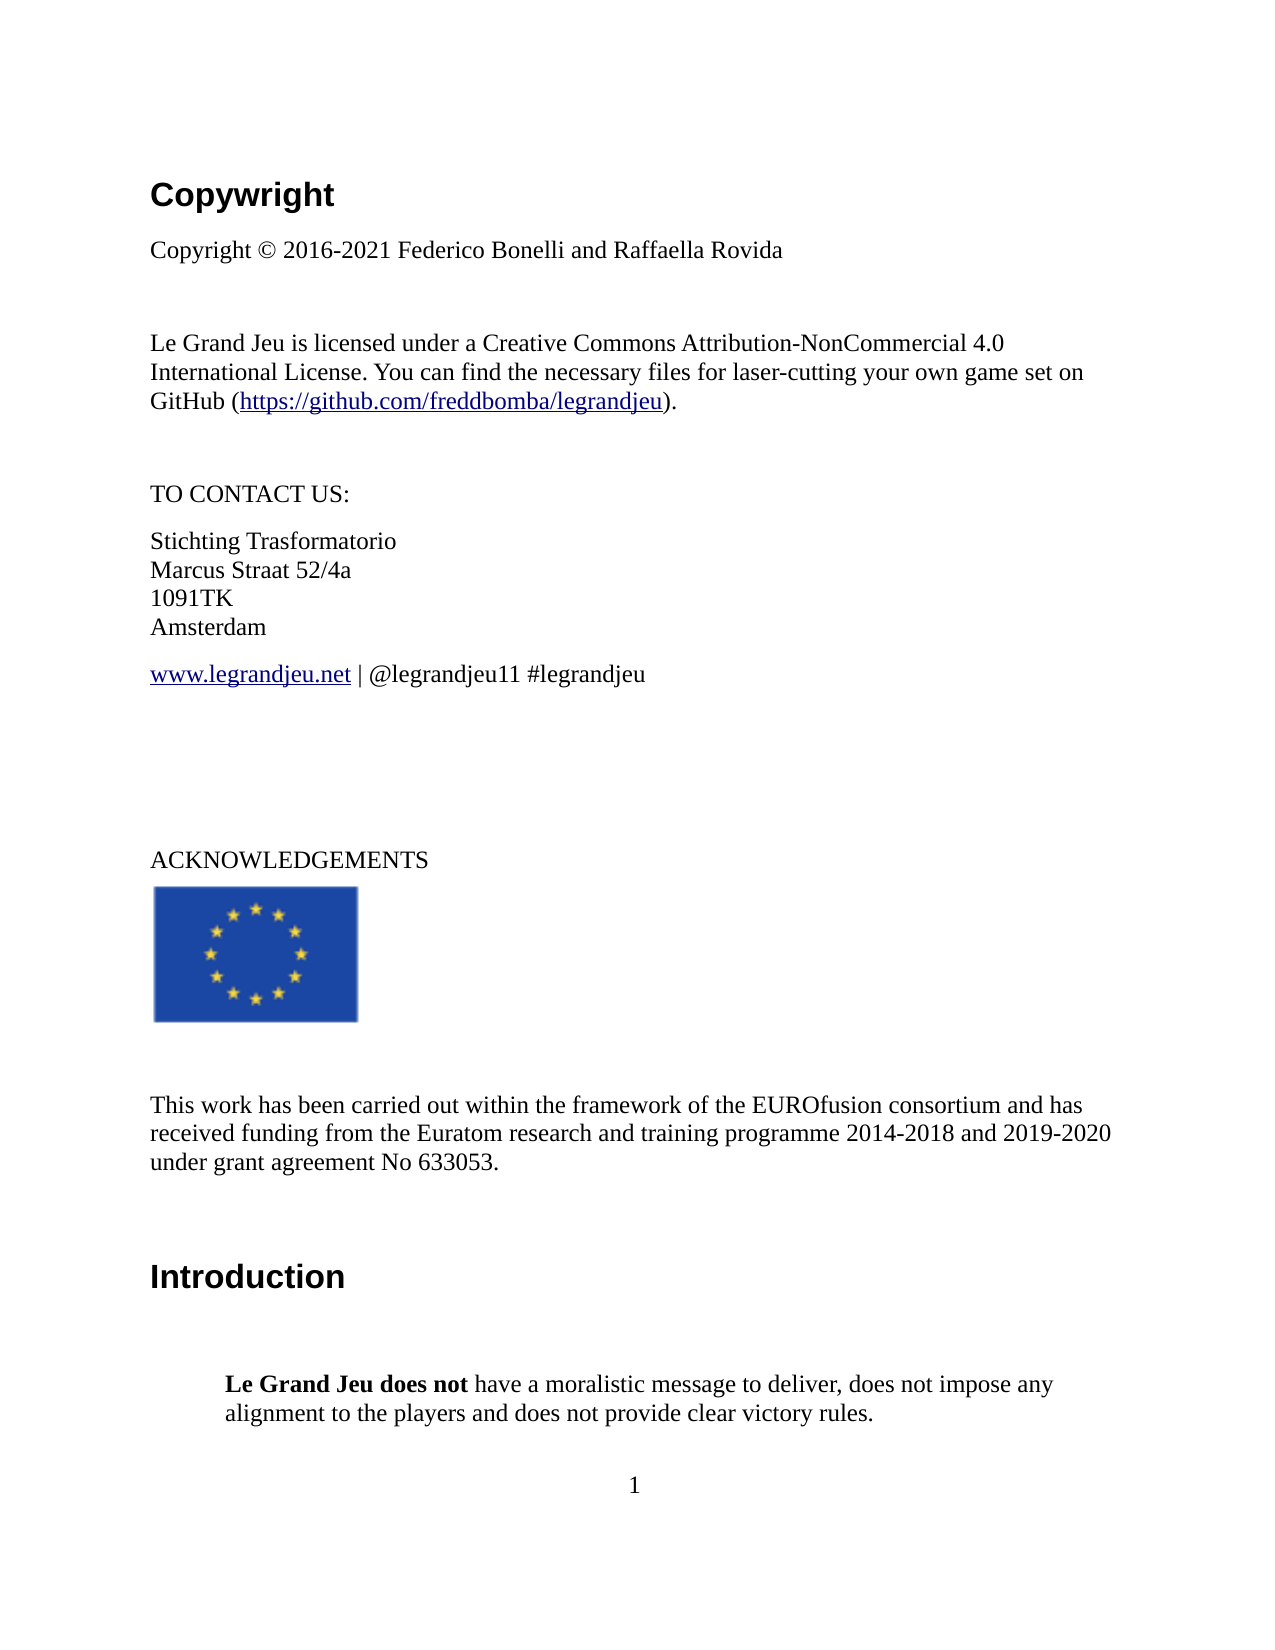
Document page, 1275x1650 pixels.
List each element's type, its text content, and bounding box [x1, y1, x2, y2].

text Copyright © 2016-2021 Federico Bonelli and Raffaella Rovida [150, 235, 1125, 264]
text TO CONTACT US: [150, 479, 1125, 508]
text This work has been carried out within the framework of the EUROfusion consortium and has received funding from the Euratom research and training programme 2014-2018 and 2019-2020 under grant agreement No 633053. [150, 1090, 1125, 1176]
subtitle Introduction [150, 1257, 1125, 1295]
text Le Grand Jeu is licensed under a Creative Commons Attribution-NonCommercial 4.0 International License. You can find the necessary files for laser-cutting your own game set on GitHub (https://github.com/freddbomba/legrandjeu). [150, 328, 1125, 415]
text www.legrandjeu.net | @legrandjeu11 #legrandjeu [150, 659, 1125, 688]
subtitle Copywright [150, 175, 1125, 214]
text ACKNOWLEDGEMENTS [150, 846, 1125, 874]
text Le Grand Jeu does not have a moralistic message to deliver, does not impose any alignment to the players and does not provide clear victory rules. [225, 1369, 1125, 1427]
picture [150, 883, 363, 1027]
text Stichting Trasformatorio Marcus Straat 52/4a 1091TK Amsterdam [150, 526, 1125, 641]
